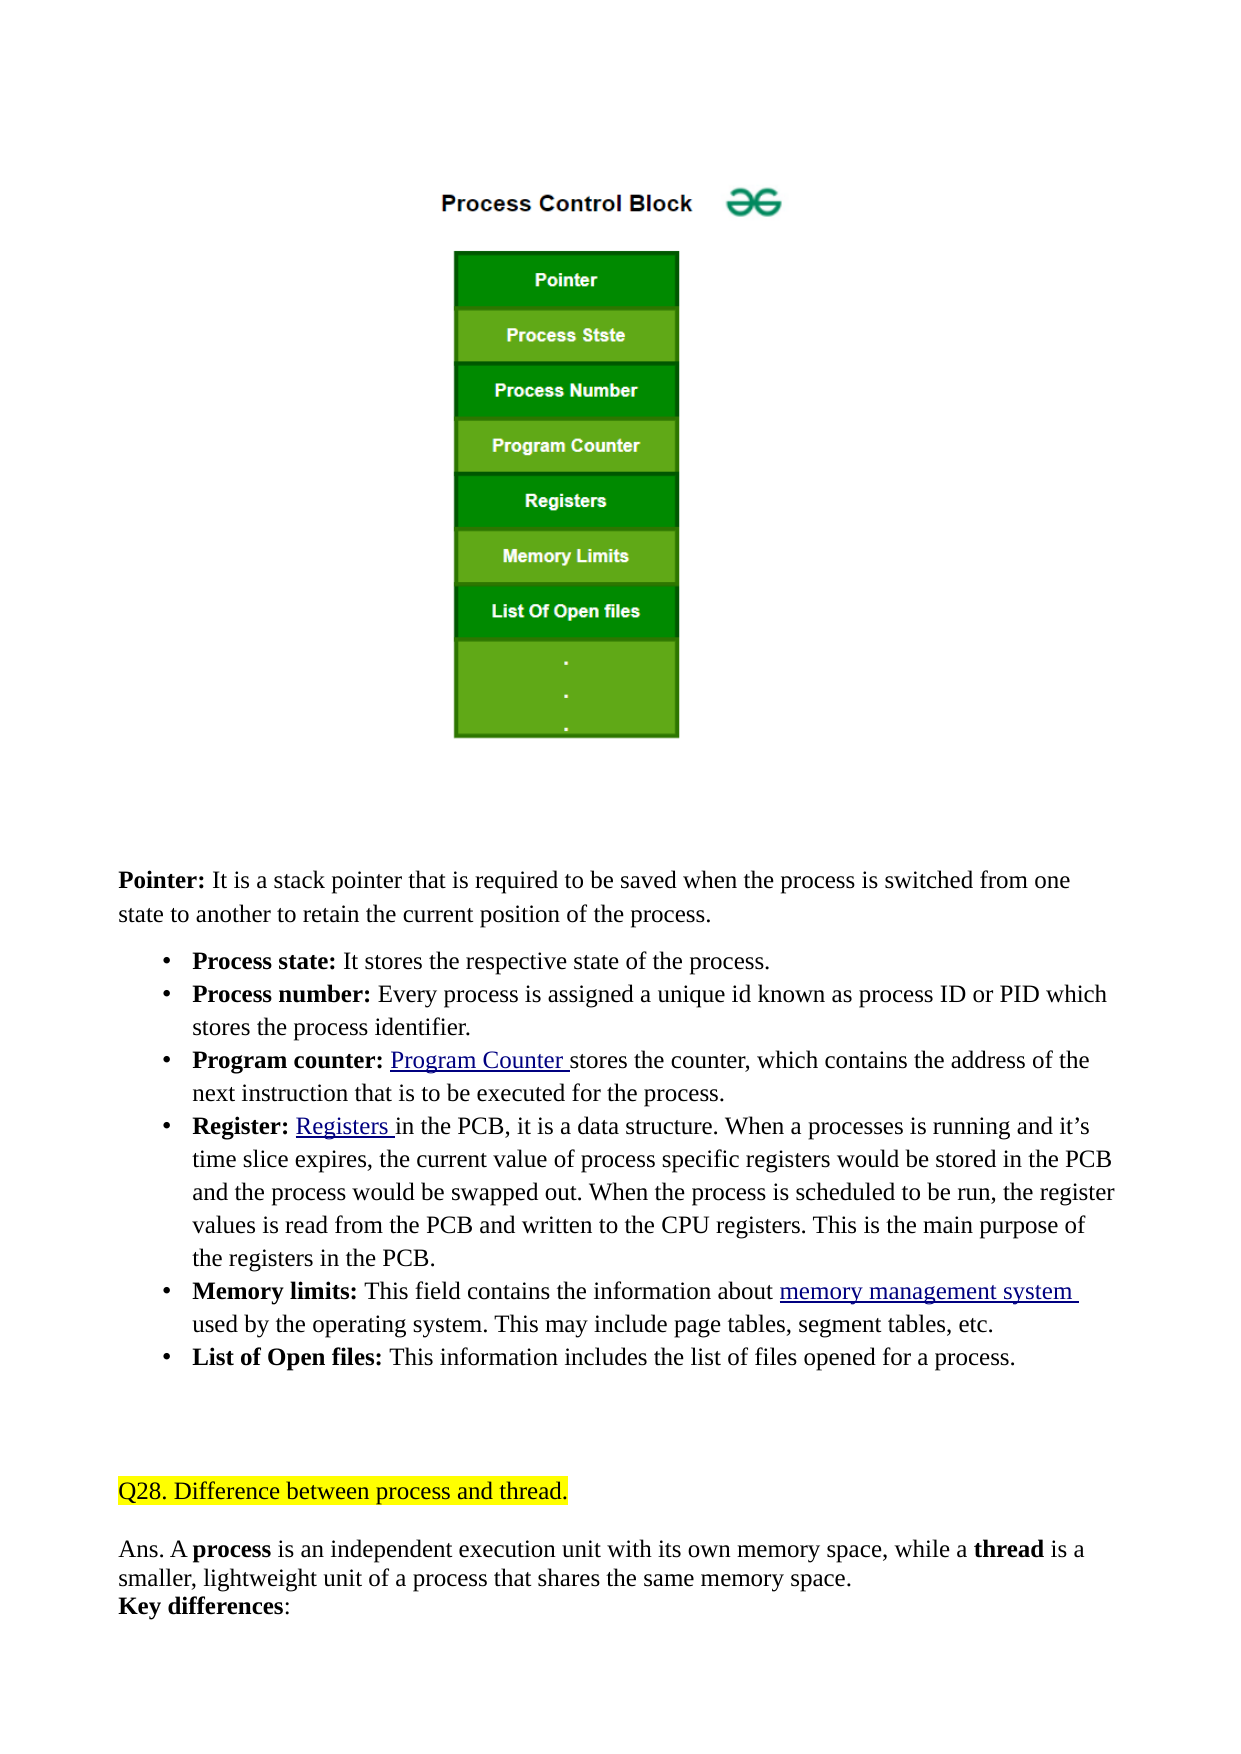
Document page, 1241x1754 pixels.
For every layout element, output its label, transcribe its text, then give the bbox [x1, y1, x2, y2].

text Pointer: It is a stack pointer that is required to be saved when the process is switched from one state to another to retain the current position of the process. [118, 866, 1122, 927]
list Register: Registers in the PCB, it is a data structure. When a processes is running and it’s time slice expires, the current value of process specific registers would be stored in the PCB and the process would be swapped out. When the process is scheduled to be run, the register values is read from the PCB and written to the CPU registers. This is the main purpose of the registers in the PCB. [162, 1111, 1122, 1272]
list Process state: It stores the respective state of the process. [162, 946, 1122, 975]
text Key differences: [118, 1591, 1122, 1620]
text Q28. Difference between process and thread. [118, 1476, 1122, 1505]
list Memory limits: This field contains the information about memory management system used by the operating system. This may include page tables, segment tables, etc. [162, 1276, 1122, 1338]
picture [297, 144, 824, 815]
text Ans. A process is an independent execution unit with its own memory space, while a thread is a smaller, lightweight unit of a process that shares the same memory space. [118, 1534, 1122, 1591]
list Program counter: Program Counter stores the counter, which contains the address of the next instruction that is to be executed for the process. [162, 1045, 1122, 1107]
list List of Open files: This information includes the list of files opened for a process. [162, 1342, 1122, 1371]
list Process number: Every process is assigned a unique id known as process ID or PID which stores the process identifier. [162, 979, 1122, 1041]
